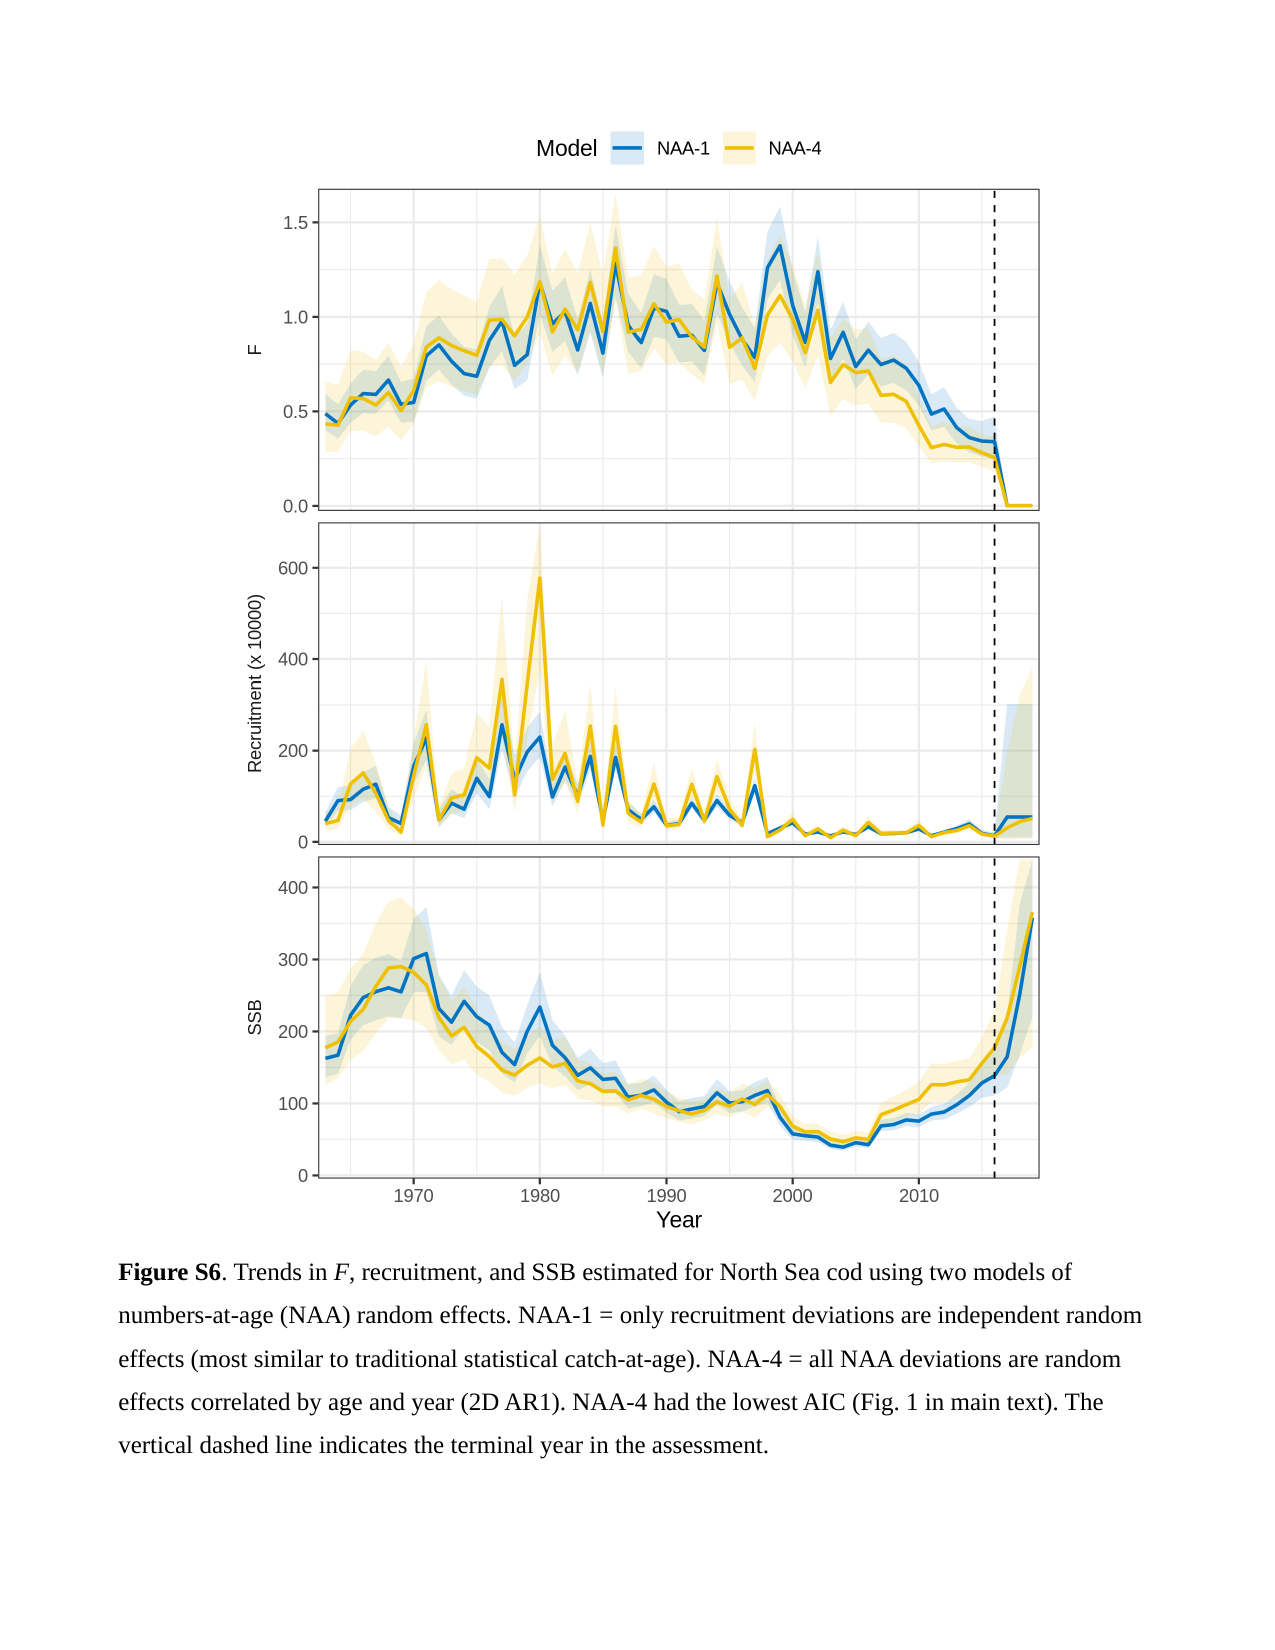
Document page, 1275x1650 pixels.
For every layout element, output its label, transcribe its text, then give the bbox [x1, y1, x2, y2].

text Figure S6. Trends in F, recruitment, and SSB estimated for North Sea cod using two models of numbers-at-age (NAA) random effects. NAA-1 = only recruitment deviations are independent random effects (most similar to traditional statistical catch-at-age). NAA-4 = all NAA deviations are random effects correlated by age and year (2D AR1). NAA-4 had the lowest AIC (Fig. 1 in main text). The vertical dashed line indicates the terminal year in the assessment. [118, 1257, 1157, 1459]
picture [225, 118, 1050, 1244]
